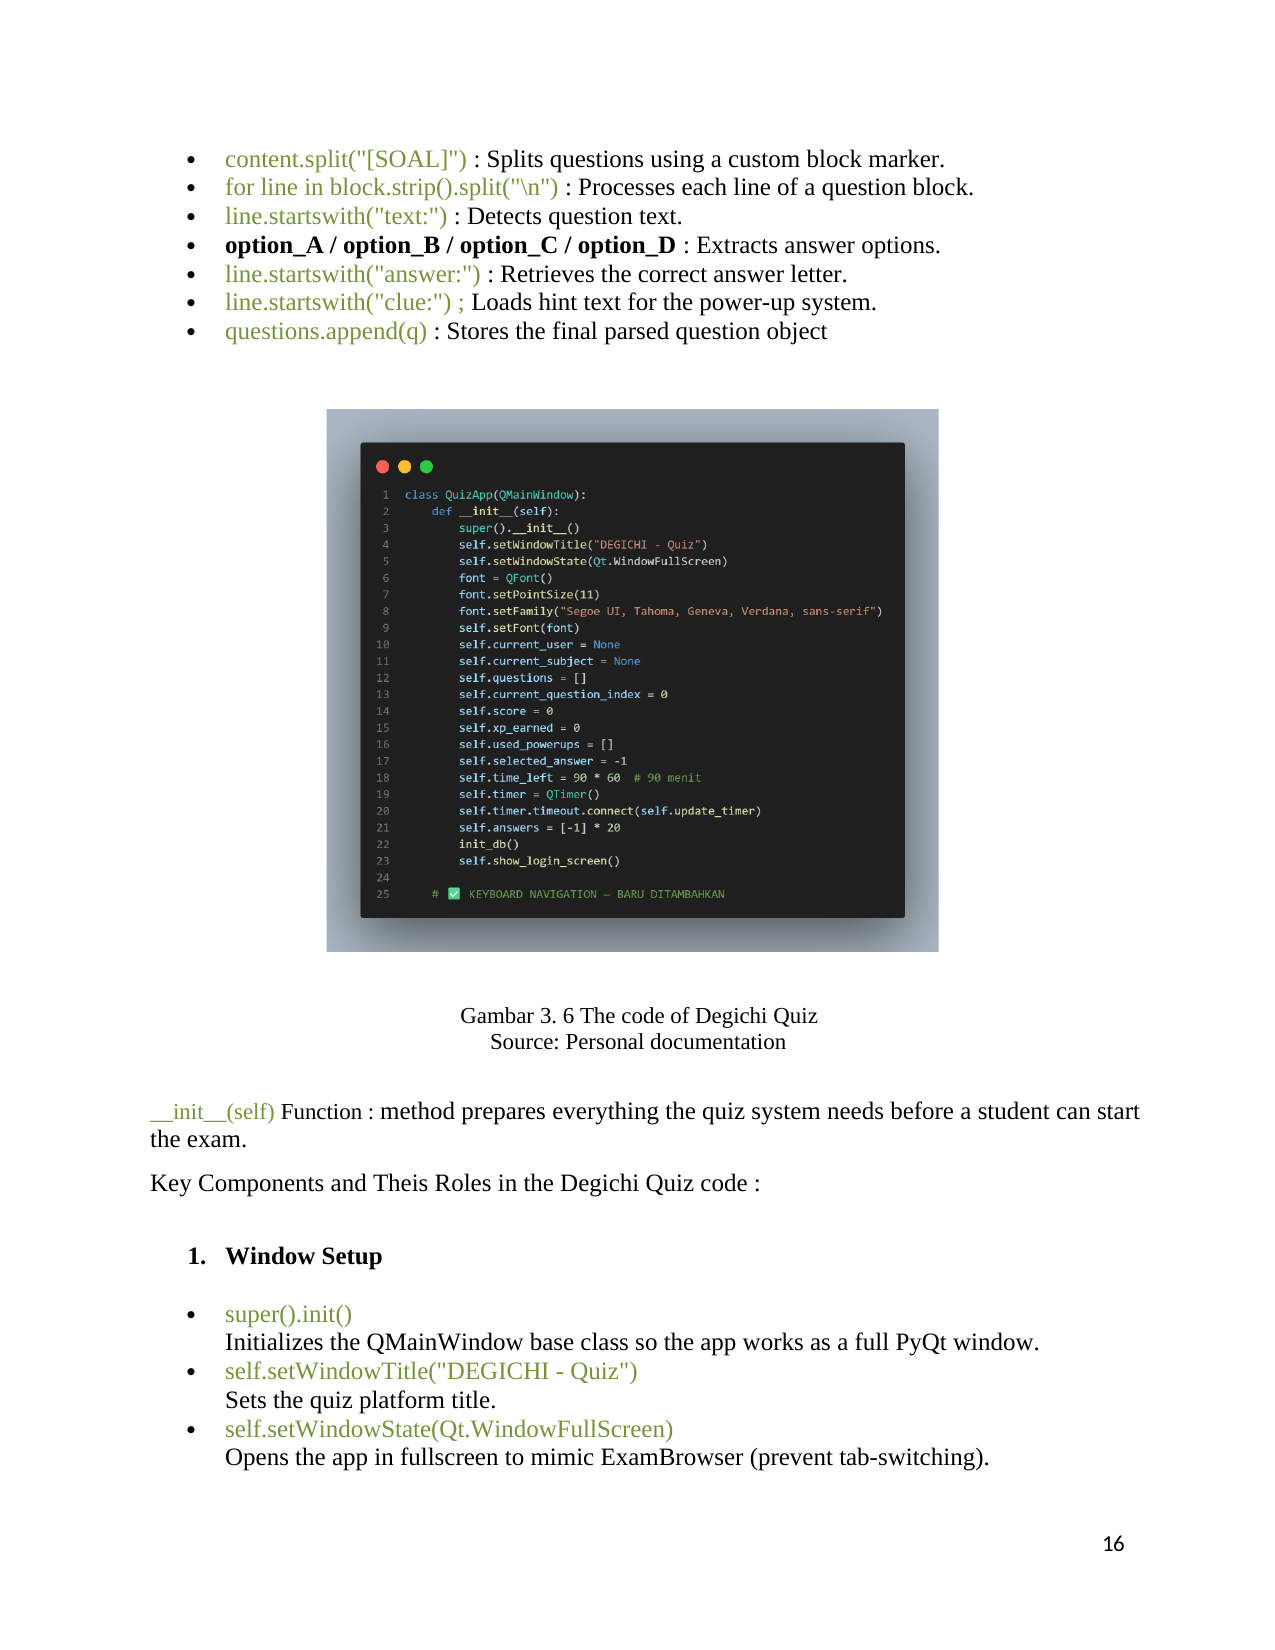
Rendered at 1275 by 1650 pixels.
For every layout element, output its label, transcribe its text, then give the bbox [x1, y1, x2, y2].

picture [326, 409, 939, 952]
list content.split("[SOAL]") : Splits questions using a custom block marker. [187, 144, 1162, 172]
list for line in block.strip().split("\n") : Processes each line of a question block. [187, 172, 1162, 201]
list questions.append(q) : Stores the final parsed question object [187, 316, 1162, 345]
text Gambar 3. 6 The code of Degichi Quiz Source: Personal documentation [460, 1002, 888, 1054]
list line.startswith("answer:") : Retrieves the correct answer letter. [187, 259, 1162, 287]
list self.setWindowTitle("DEGICHI - Quiz") Sets the quiz platform title. [187, 1356, 1162, 1414]
text Key Components and Theis Roles in the Degichi Quiz code : [150, 1168, 1162, 1197]
list Window Setup [187, 1241, 1162, 1269]
list line.startswith("text:") : Detects question text. [187, 201, 1162, 230]
list option_A / option_B / option_C / option_D : Extracts answer options. [187, 230, 1162, 259]
text __init__(self) Function : method prepares everything the quiz system needs before a student can start the exam. [150, 1096, 1162, 1153]
list self.setWindowState(Qt.WindowFullScreen) Opens the app in fullscreen to mimic ExamBrowser (prevent tab-switching). [187, 1414, 1162, 1471]
list line.startswith("clue:") ; Loads hint text for the power-up system. [187, 287, 1162, 316]
list super().init() Initializes the QMainWindow base class so the app works as a full PyQt window. [187, 1299, 1162, 1356]
